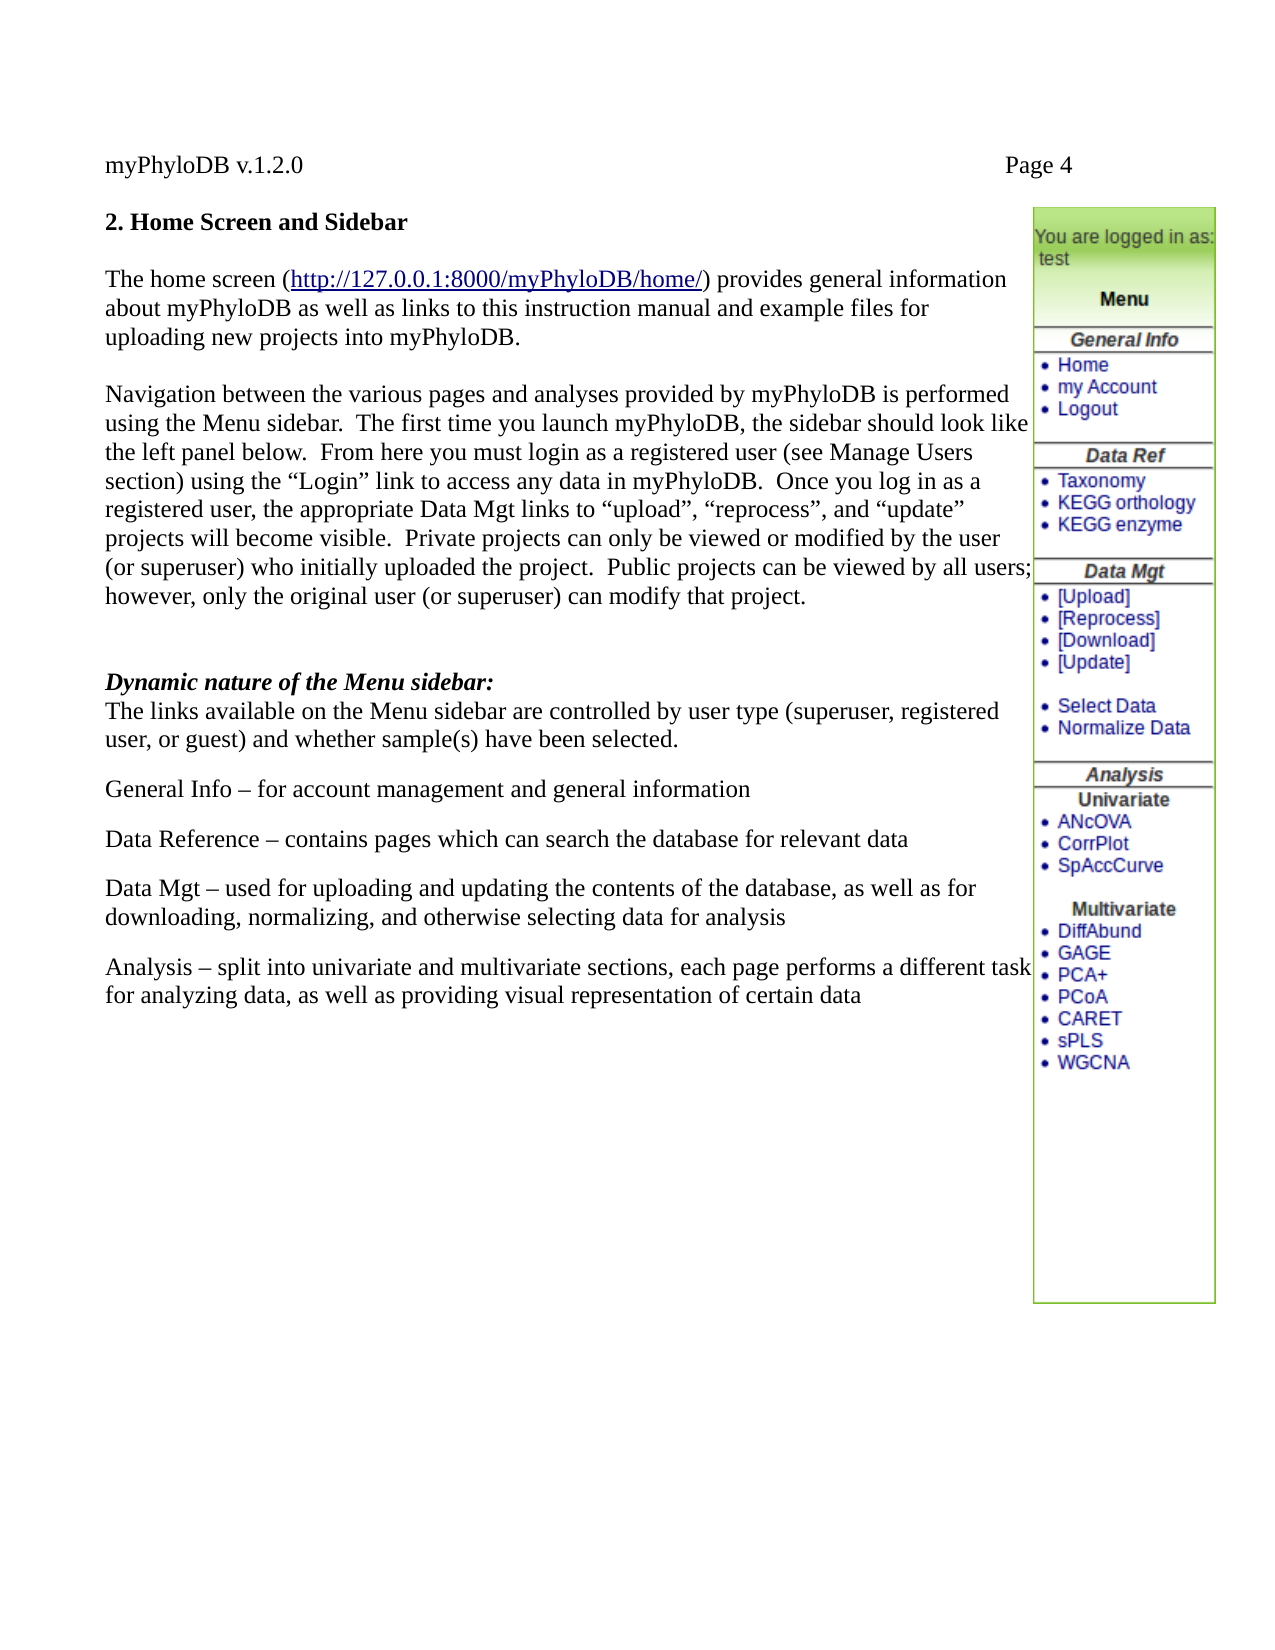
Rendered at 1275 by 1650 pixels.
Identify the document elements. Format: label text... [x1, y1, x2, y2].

text Analysis – split into univariate and multivariate sections, each page performs a different task for analyzing data, as well as providing visual representation of certain data [105, 952, 1033, 1009]
text 2. Home Screen and Sidebar [105, 207, 1033, 236]
text The home screen (http://127.0.0.1:8000/myPhyloDB/home/) provides general information about myPhyloDB as well as links to this instruction manual and example files for uploading new projects into myPhyloDB. [105, 264, 1033, 351]
picture [1033, 207, 1216, 1304]
text The links available on the Menu sidebar are controlled by user type (superuser, registered user, or guest) and whether sample(s) have been selected. [105, 696, 1033, 753]
text Data Reference – contains pages which can search the database for relevant data [105, 824, 1033, 852]
text Navigation between the various pages and analyses provided by myPhyloDB is performed using the Menu sidebar. The first time you launch myPhyloDB, the sidebar should look like the left panel below. From here you must login as a registered user (see Manage Users section) using the “Login” link to access any data in myPhyloDB. Once you log in as a registered user, the appropriate Data Mgt links to “upload”, “reprocess”, and “update” projects will become visible. Private projects can only be viewed or modified by the user (or superuser) who initially uploaded the project. Public projects can be viewed by all users; however, only the original user (or superuser) can modify that project. [105, 379, 1033, 609]
text General Info – for account management and general information [105, 774, 1033, 803]
text Dynamic nature of the Menu sidebar: [105, 667, 1033, 696]
text Data Mgt – used for uploading and updating the contents of the database, as well as for downloading, normalizing, and otherwise selecting data for analysis [105, 873, 1033, 931]
